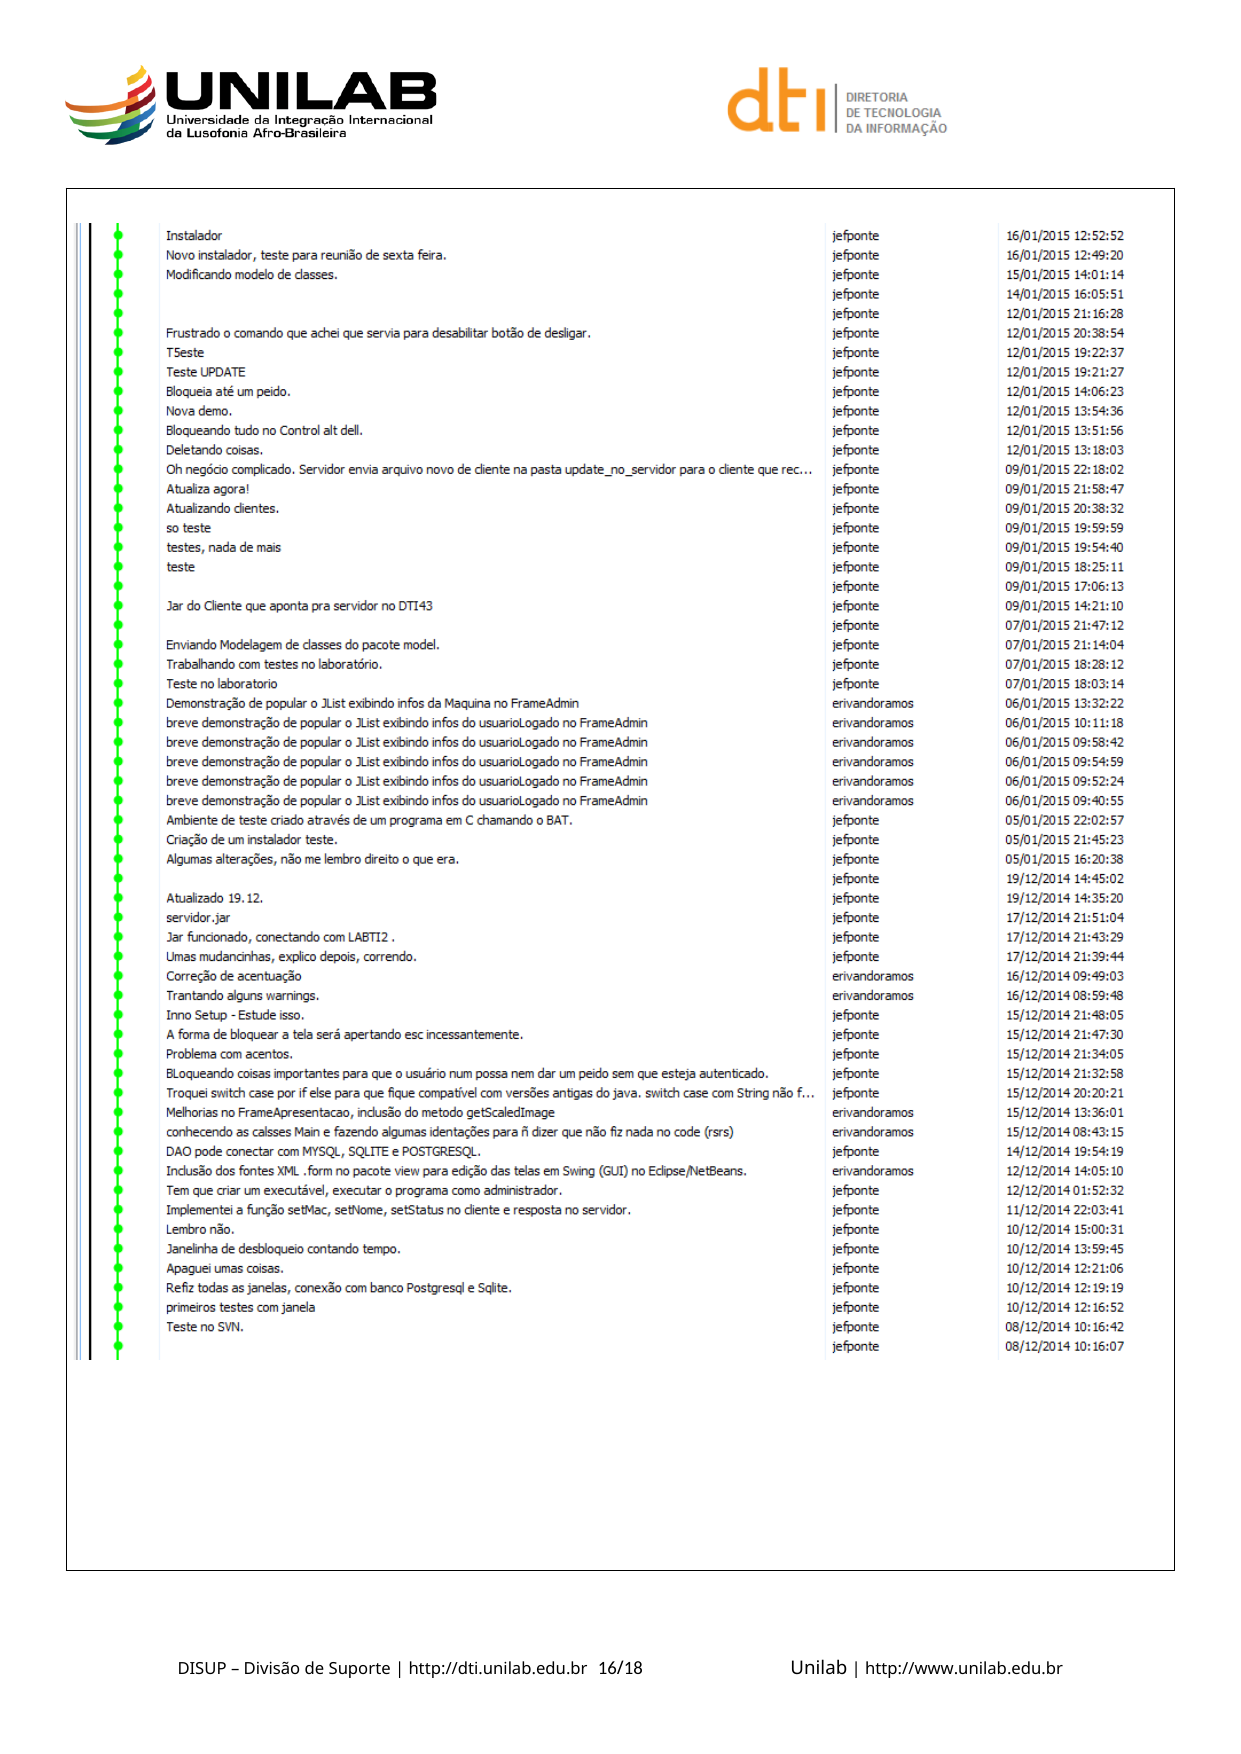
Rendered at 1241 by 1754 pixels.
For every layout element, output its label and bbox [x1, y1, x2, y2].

table_cell [67, 189, 1174, 1570]
picture [73, 223, 1163, 1360]
picture [727, 56, 955, 145]
